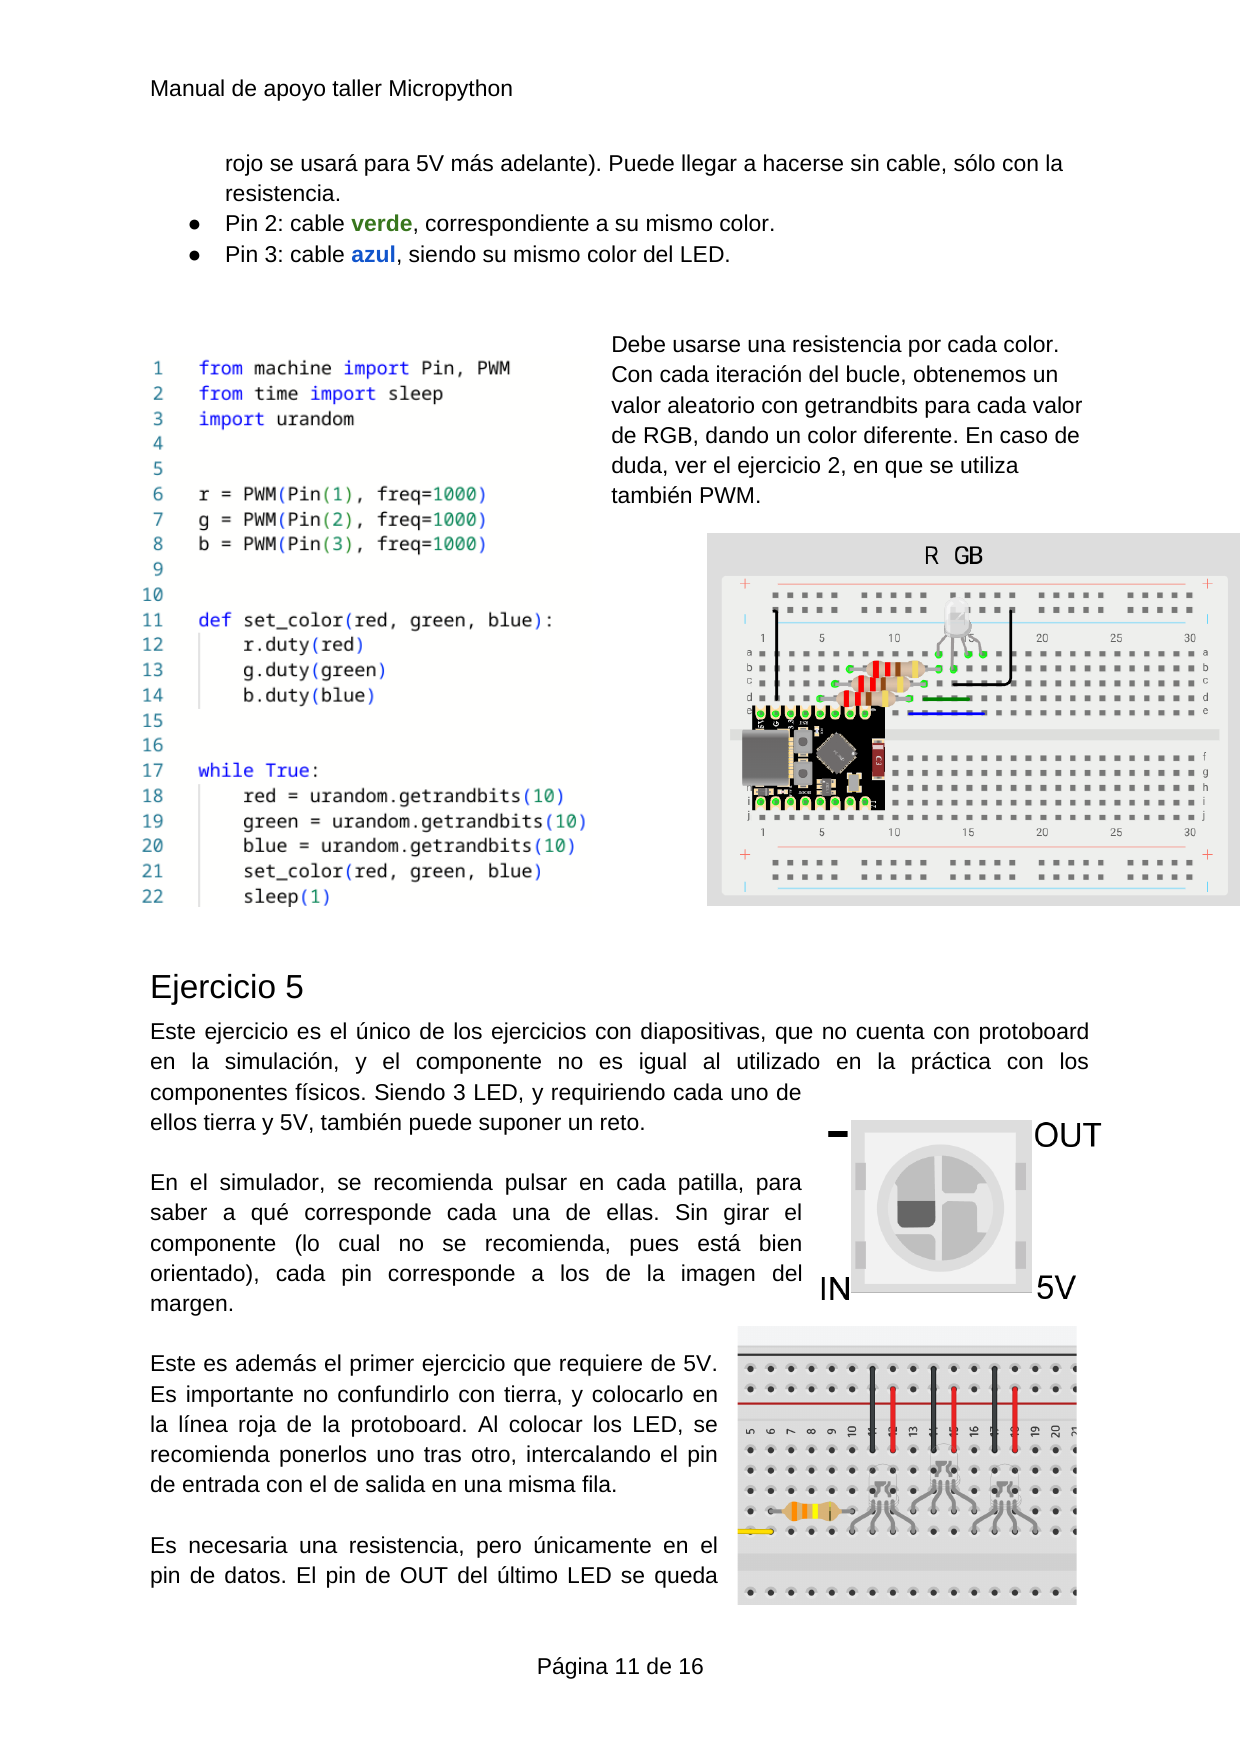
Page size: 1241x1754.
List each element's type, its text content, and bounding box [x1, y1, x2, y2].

picture [707, 533, 1240, 906]
list Pin 3: cable azul, siendo su mismo color del LED. [187, 241, 1090, 267]
text En el simulador, se recomienda pulsar en cada patilla, para saber a qué corresponde cada una de ellas. Sin girar el componente (lo cual no se recomienda, pues está bien orientado), cada pin corresponde a los de la imagen del margen. [150, 1169, 1090, 1316]
picture [737, 1326, 1077, 1605]
list Pin 2: cable verde, correspondiente a su mismo color. [187, 210, 1090, 237]
text Es necesaria una resistencia, pero únicamente en el pin de datos. El pin de OUT del último LED se queda [150, 1532, 737, 1588]
picture [138, 350, 593, 907]
text Este es además el primer ejercicio que requiere de 5V. Es importante no confundirlo con tierra, y colocarlo en la línea roja de la protoboard. Al colocar los LED, se recomienda ponerlos uno tras otro, intercalando el pin de entrada con el de salida en una misma fila. [150, 1350, 737, 1497]
picture [821, 1120, 1102, 1300]
text Debe usarse una resistencia por cada color. Con cada iteración del bucle, obtenemos un valor aleatorio con getrandbits para cada valor de RGB, dando un color diferente. En caso de duda, ver el ejercicio 2, en que se utiliza también PWM. [150, 331, 1090, 509]
subtitle Ejercicio 5 [150, 580, 1090, 1006]
text Este ejercicio es el único de los ejercicios con diapositivas, que no cuenta con protoboard en la simulación, y el componente no es igual al utilizado en la práctica con los componentes físicos. Siendo 3 LED, y requiriendo cada uno de ellos tierra y 5V, también puede suponer un reto. [150, 1018, 1090, 1135]
list rojo se usará para 5V más adelante). Puede llegar a hacerse sin cable, sólo con la resistencia. [187, 150, 1090, 207]
